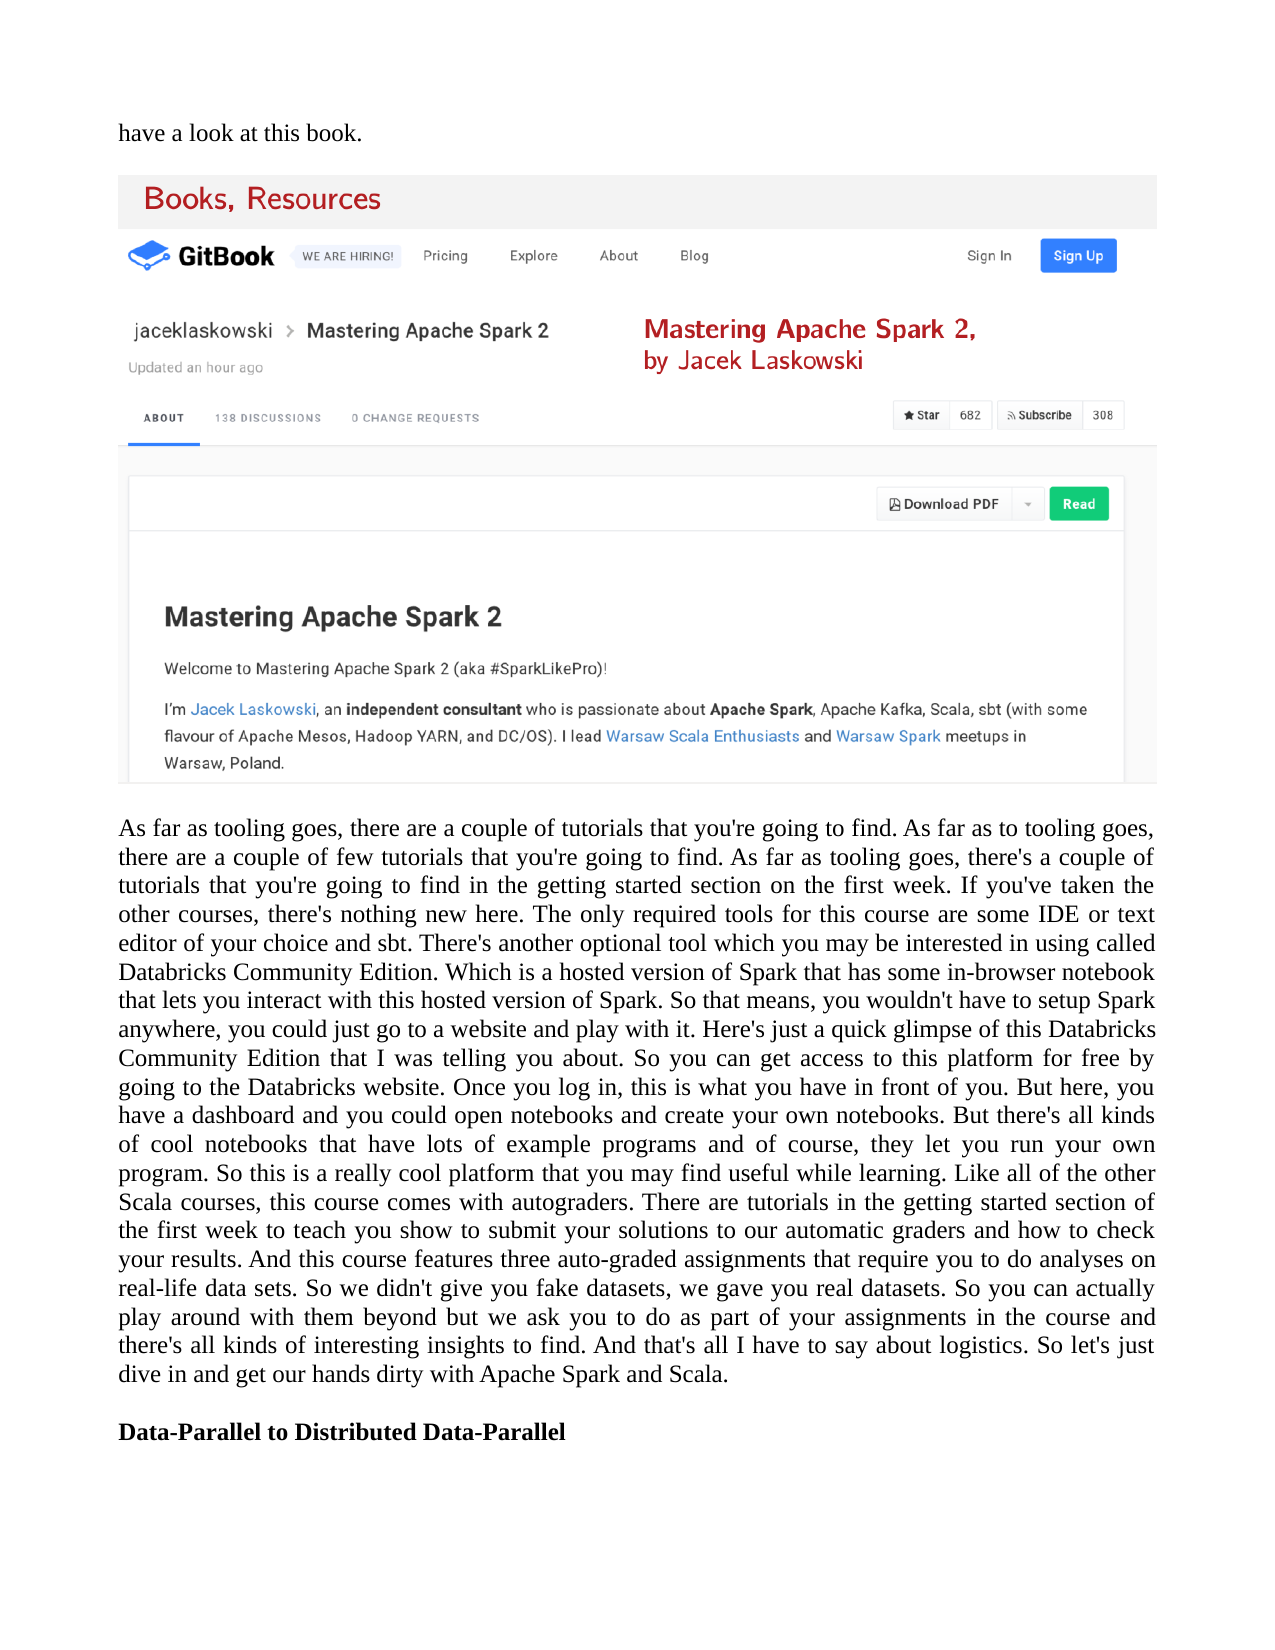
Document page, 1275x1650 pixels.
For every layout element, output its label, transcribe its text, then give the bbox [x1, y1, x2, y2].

text have a look at this book. [118, 118, 1157, 147]
text Data-Parallel to Distributed Data-Parallel [118, 1417, 1157, 1445]
text As far as tooling goes, there are a couple of tutorials that you're going to find. As far as to tooling goes, there are a couple of few tutorials that you're going to find. As far as tooling goes, there's a couple of tutorials that you're going to find in the getting started section on the first week. If you've taken the other courses, there's nothing new here. The only required tools for this course are some IDE or text editor of your choice and sbt. There's another optional tool which you may be interested in using called Databricks Community Edition. Which is a hosted version of Spark that has some in-browser notebook that lets you interact with this hosted version of Spark. So that means, you wouldn't have to setup Spark anywhere, you could just go to a website and play with it. Here's just a quick glimpse of this Databricks Community Edition that I was telling you about. So you can get access to this platform for free by going to the Databricks website. Once you log in, this is what you have in front of you. But here, you have a dashboard and you could open notebooks and create your own notebooks. But there's all kinds of cool notebooks that have lots of example programs and of course, they let you run your own program. So this is a really cool platform that you may find useful while learning. Like all of the other Scala courses, this course comes with autograders. There are tutorials in the getting started section of the first week to teach you show to submit your solutions to our automatic graders and how to check your results. And this course features three auto-graded assignments that require you to do analyses on real-life data sets. So we didn't give you fake datasets, we gave you real datasets. So you can actually play around with them beyond but we ask you to do as part of your assignments in the course and there's all kinds of interesting insights to find. And that's all I have to say about logistics. So let's just dive in and get our hands dirty with Apache Spark and Scala. [118, 813, 1157, 1388]
picture [118, 175, 1157, 784]
